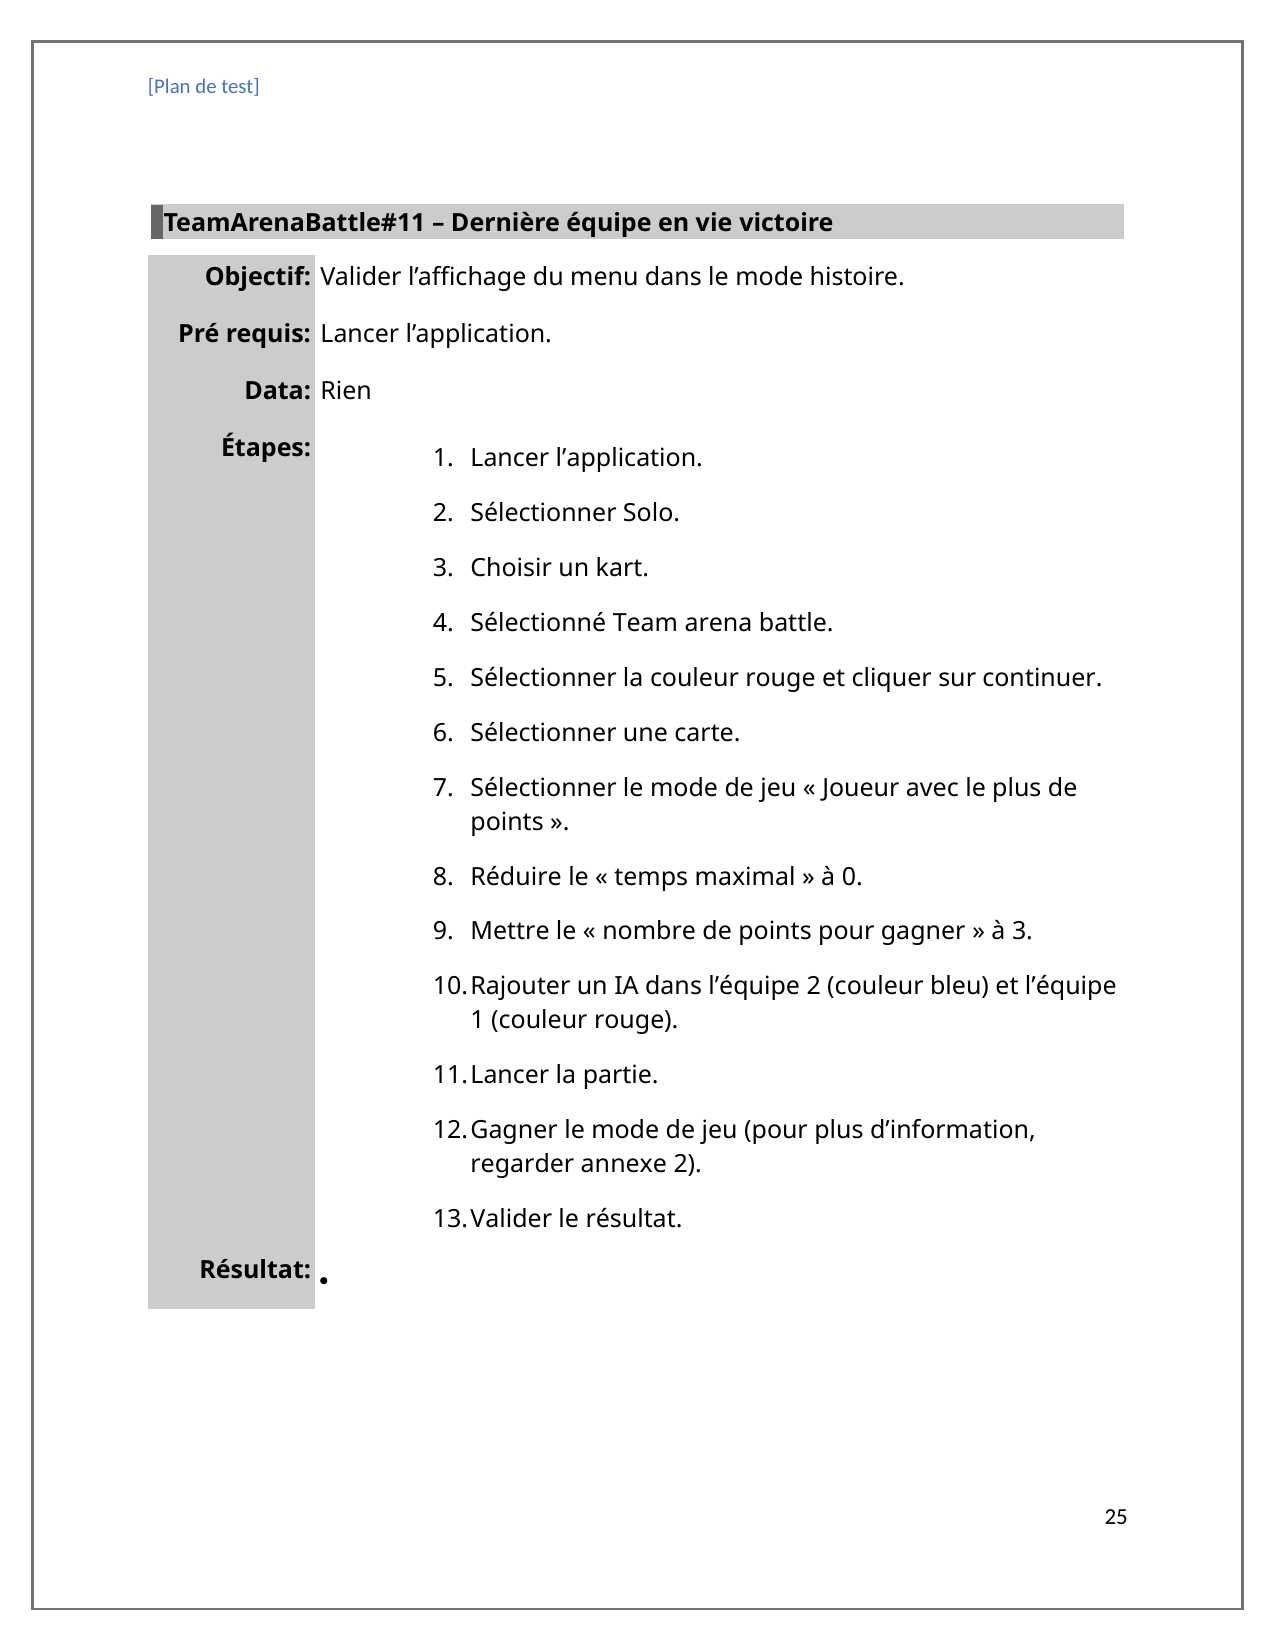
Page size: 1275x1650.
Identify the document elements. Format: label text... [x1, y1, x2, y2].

table_header Objectif: [148, 255, 315, 312]
table_cell Étapes: [148, 426, 315, 1248]
table_cell [315, 1248, 1127, 1309]
table_cell Rien [315, 369, 1127, 426]
table_cell Lancer l’application. Sélectionner Solo. Choisir un kart. Sélectionné Team arena battle. Sélectionner la couleur rouge et cliquer sur continuer. Sélectionner une carte. Sélectionner le mode de jeu « Joueur avec le plus de points ». Réduire le « temps maximal » à 0. Mettre le « nombre de points pour gagner » à 3. Rajouter un IA dans l’équipe 2 (couleur bleu) et l’équipe 1 (couleur rouge). Lancer la partie. Gagner le mode de jeu (pour plus d’information, regarder annexe 2). Valider le résultat. [315, 426, 1127, 1248]
table_cell Data: [148, 369, 315, 426]
table_cell Pré requis: [148, 312, 315, 369]
subtitle TeamArenaBattle#11 – Dernière équipe en vie victoire [151, 204, 1124, 239]
table_header Valider l’affichage du menu dans le mode histoire. [315, 255, 1127, 312]
table_cell Résultat: [148, 1248, 315, 1309]
table_cell Lancer l’application. [315, 312, 1127, 369]
